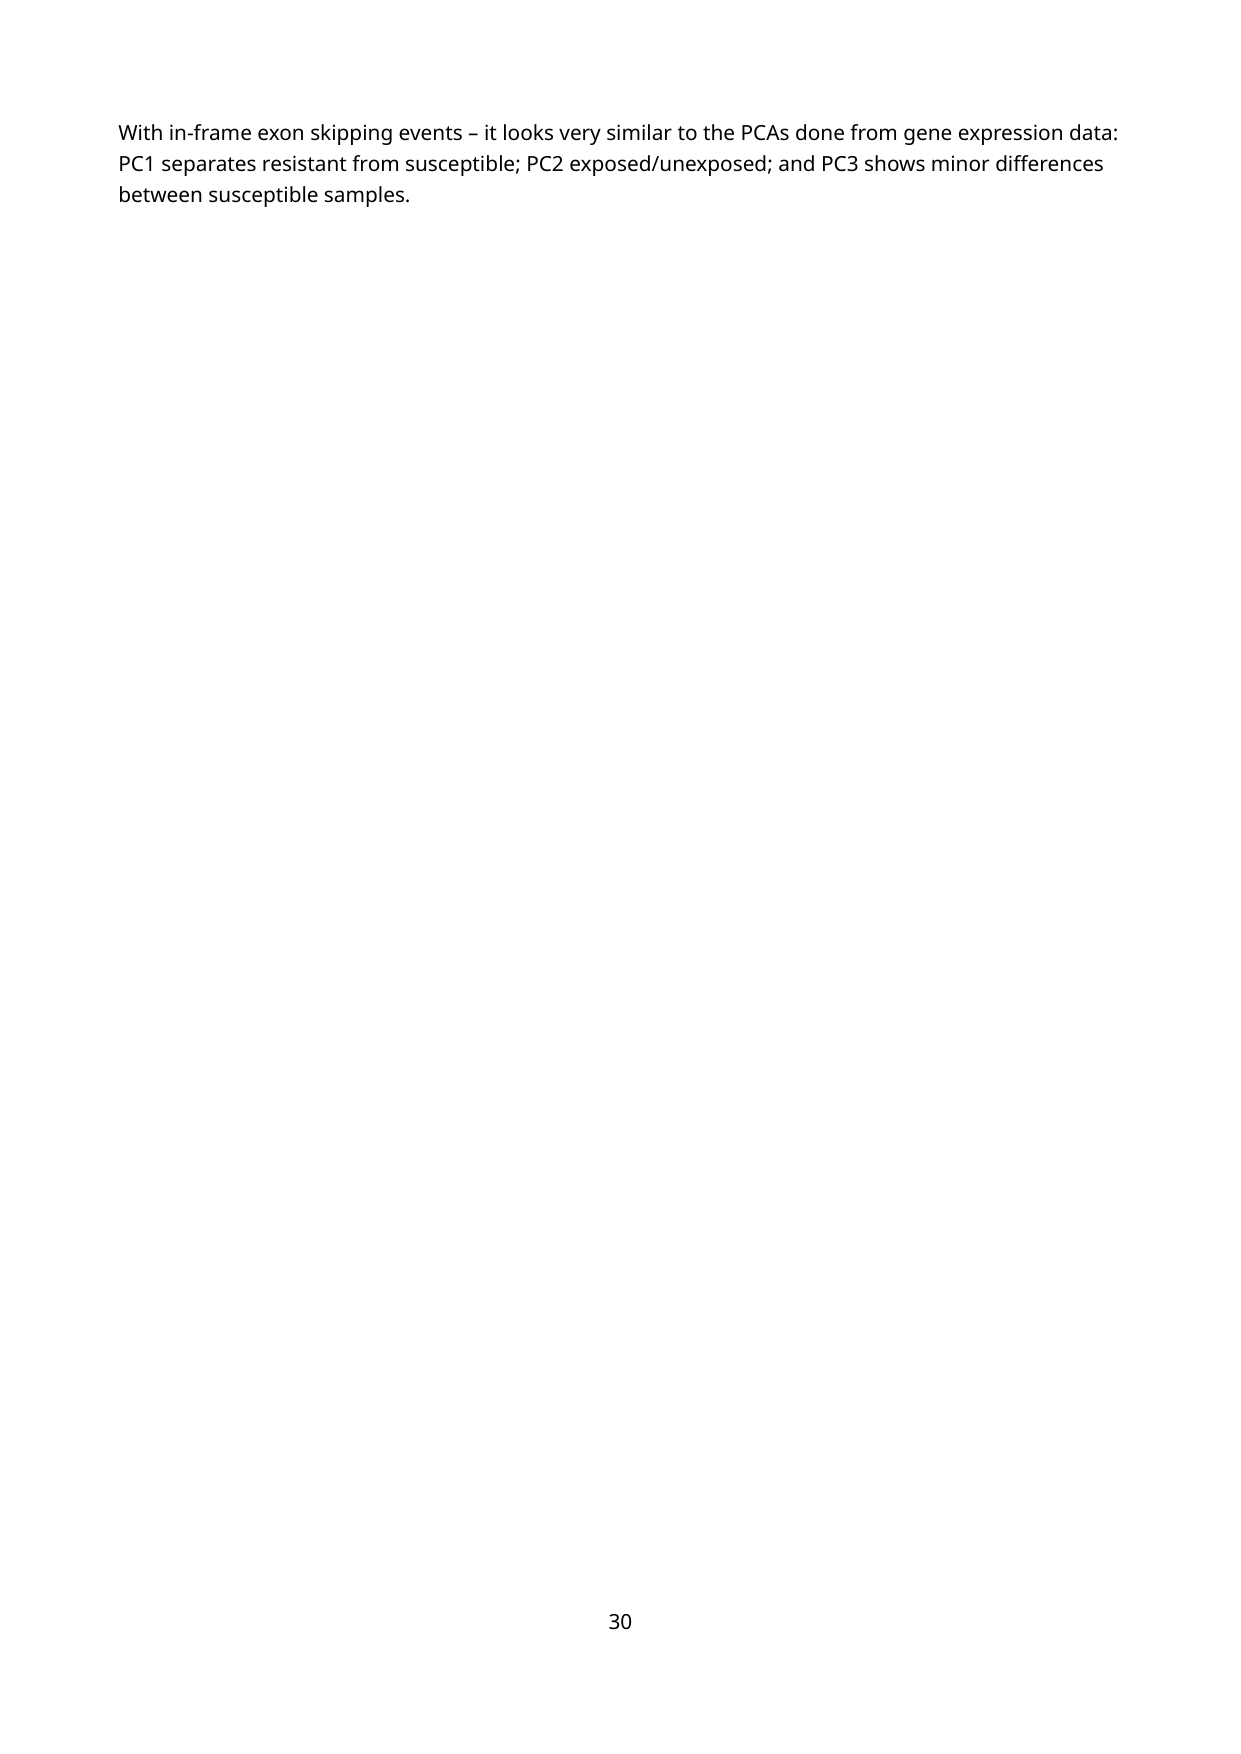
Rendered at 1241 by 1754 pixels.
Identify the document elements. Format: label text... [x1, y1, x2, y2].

text With in-frame exon skipping events – it looks very similar to the PCAs done from gene expression data: PC1 separates resistant from susceptible; PC2 exposed/unexposed; and PC3 shows minor differences between susceptible samples. [118, 118, 1122, 209]
